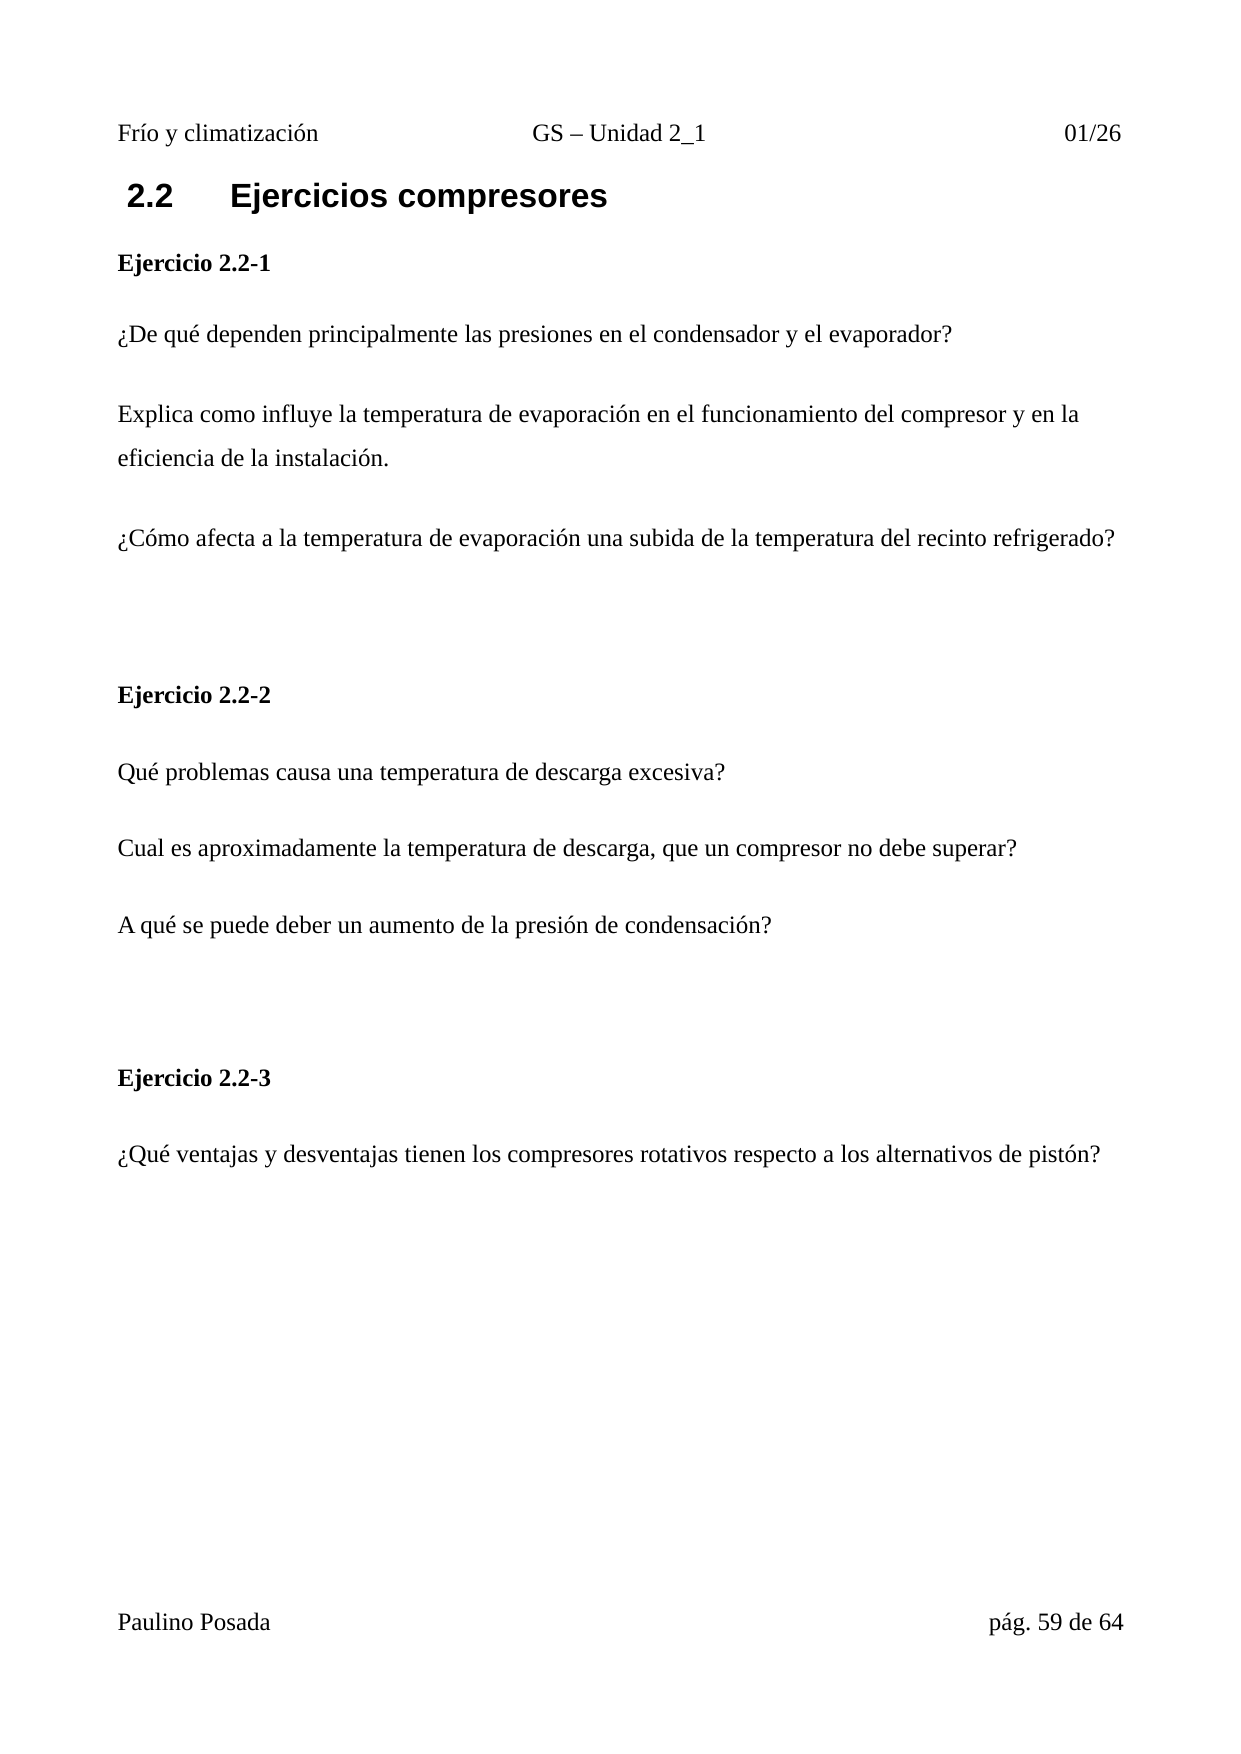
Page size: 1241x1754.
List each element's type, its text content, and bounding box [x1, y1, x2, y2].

text A qué se puede deber un aumento de la presión de condensación? [117, 910, 1123, 938]
text Explica como influye la temperatura de evaporación en el funcionamiento del compresor y en la eficiencia de la instalación. [117, 399, 1123, 471]
subtitle Ejercicios compresores [117, 176, 1123, 215]
text Qué problemas causa una temperatura de descarga excesiva? [117, 757, 1123, 786]
text ¿Qué ventajas y desventajas tienen los compresores rotativos respecto a los alternativos de pistón? [117, 1139, 1123, 1168]
text ¿Cómo afecta a la temperatura de evaporación una subida de la temperatura del recinto refrigerado? [117, 523, 1123, 552]
text Cual es aproximadamente la temperatura de descarga, que un compresor no debe superar? [117, 833, 1123, 862]
text Ejercicio 2.2-3 [117, 1063, 1123, 1091]
text Ejercicio 2.2-2 [117, 680, 1123, 709]
text Ejercicio 2.2-1 [117, 248, 1123, 277]
text ¿De qué dependen principalmente las presiones en el condensador y el evaporador? [117, 319, 1123, 348]
